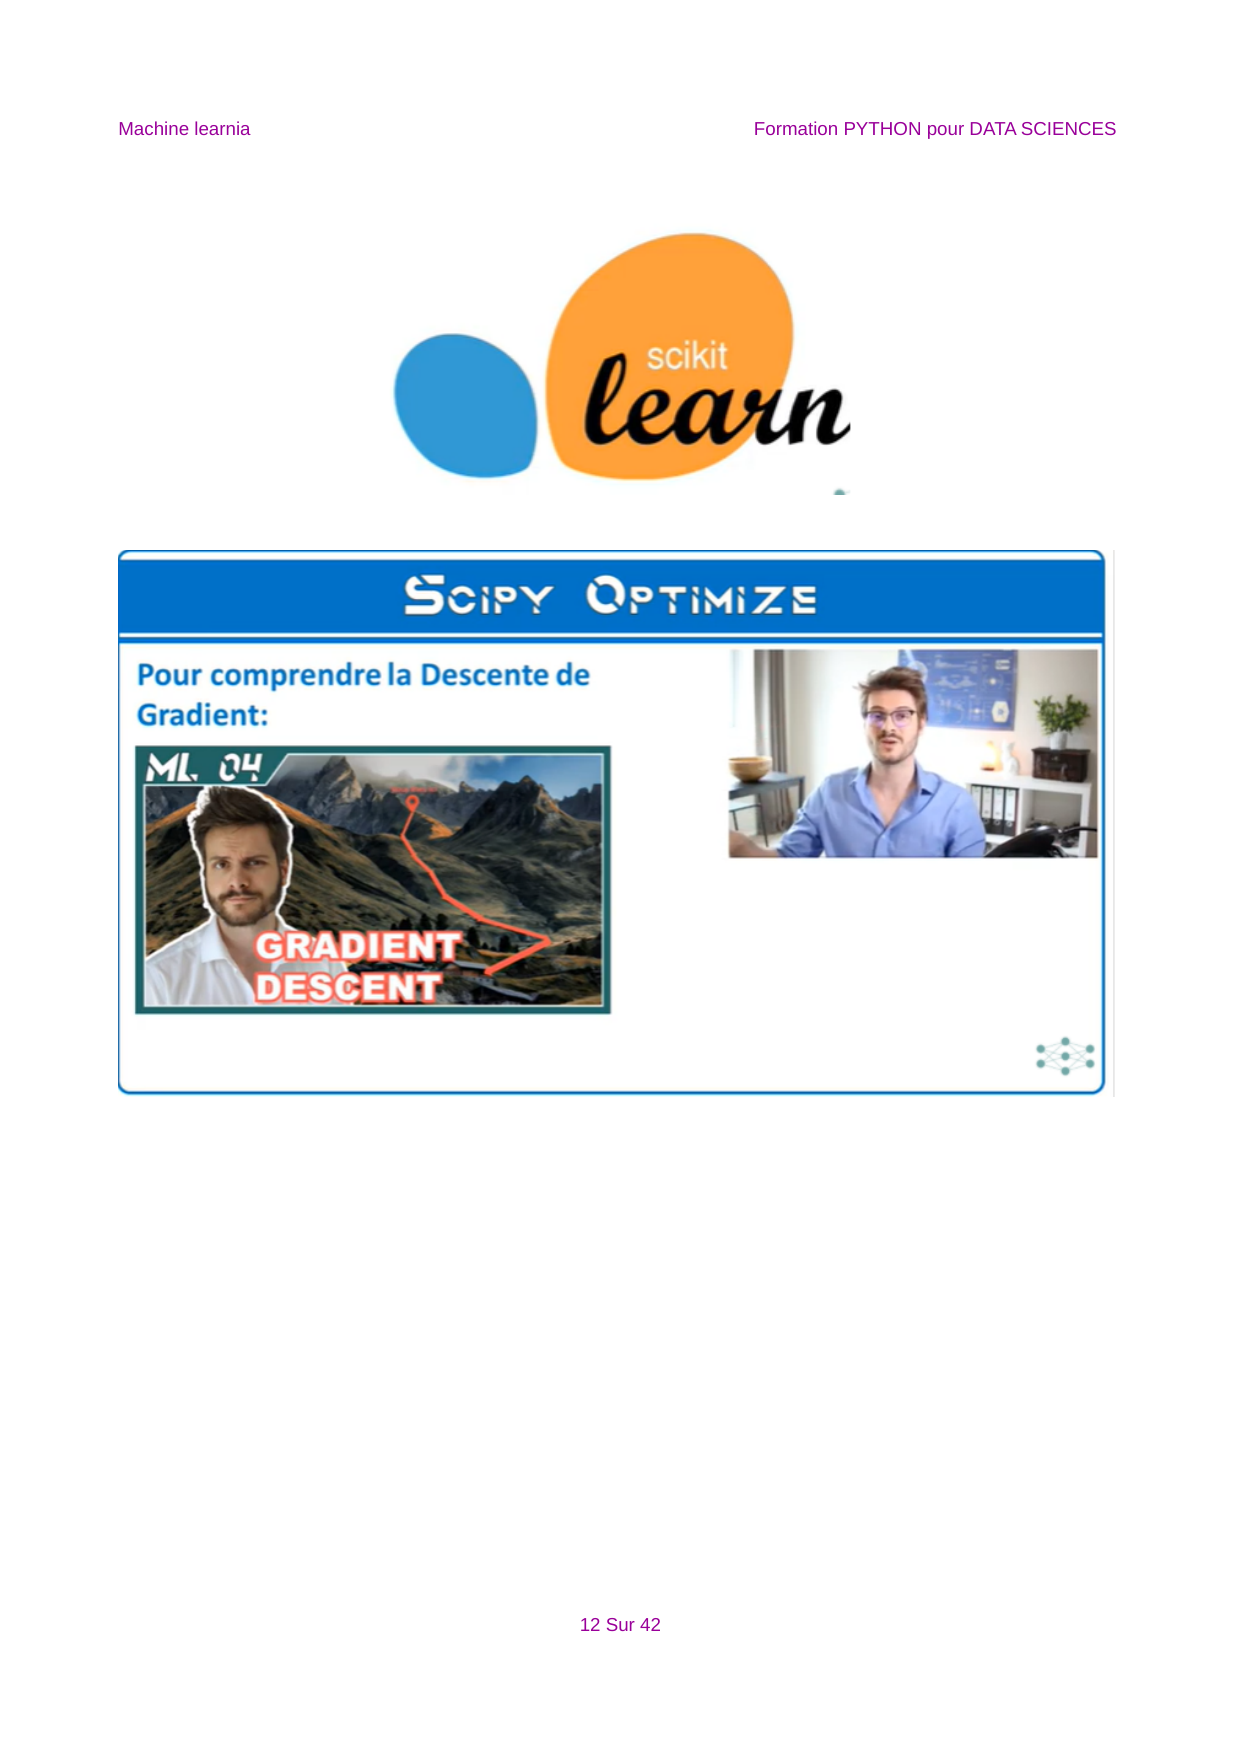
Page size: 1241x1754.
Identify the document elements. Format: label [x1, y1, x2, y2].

picture [389, 169, 851, 495]
picture [118, 550, 1122, 1097]
